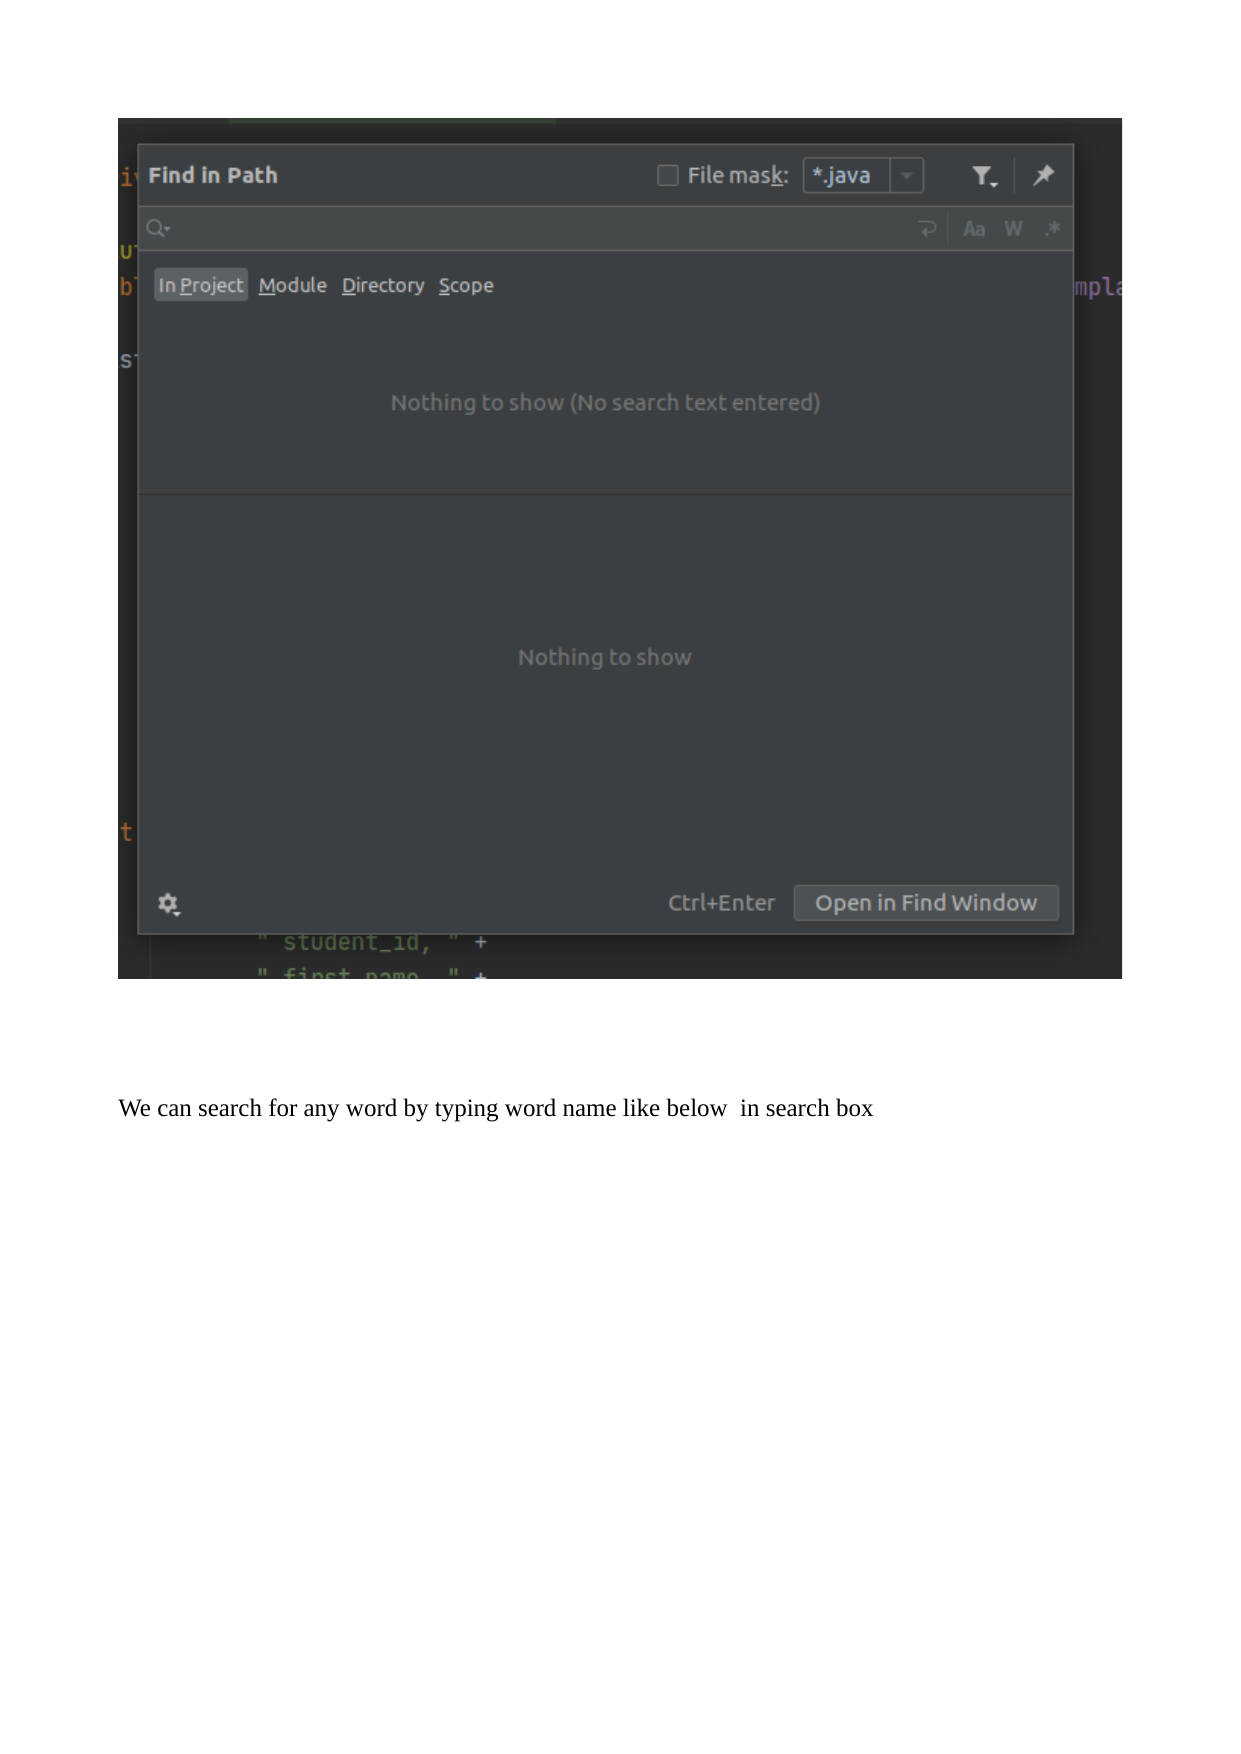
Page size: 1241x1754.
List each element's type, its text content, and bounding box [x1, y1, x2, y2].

picture [118, 118, 1123, 979]
text We can search for any word by typing word name like below in search box [118, 1093, 1122, 1122]
